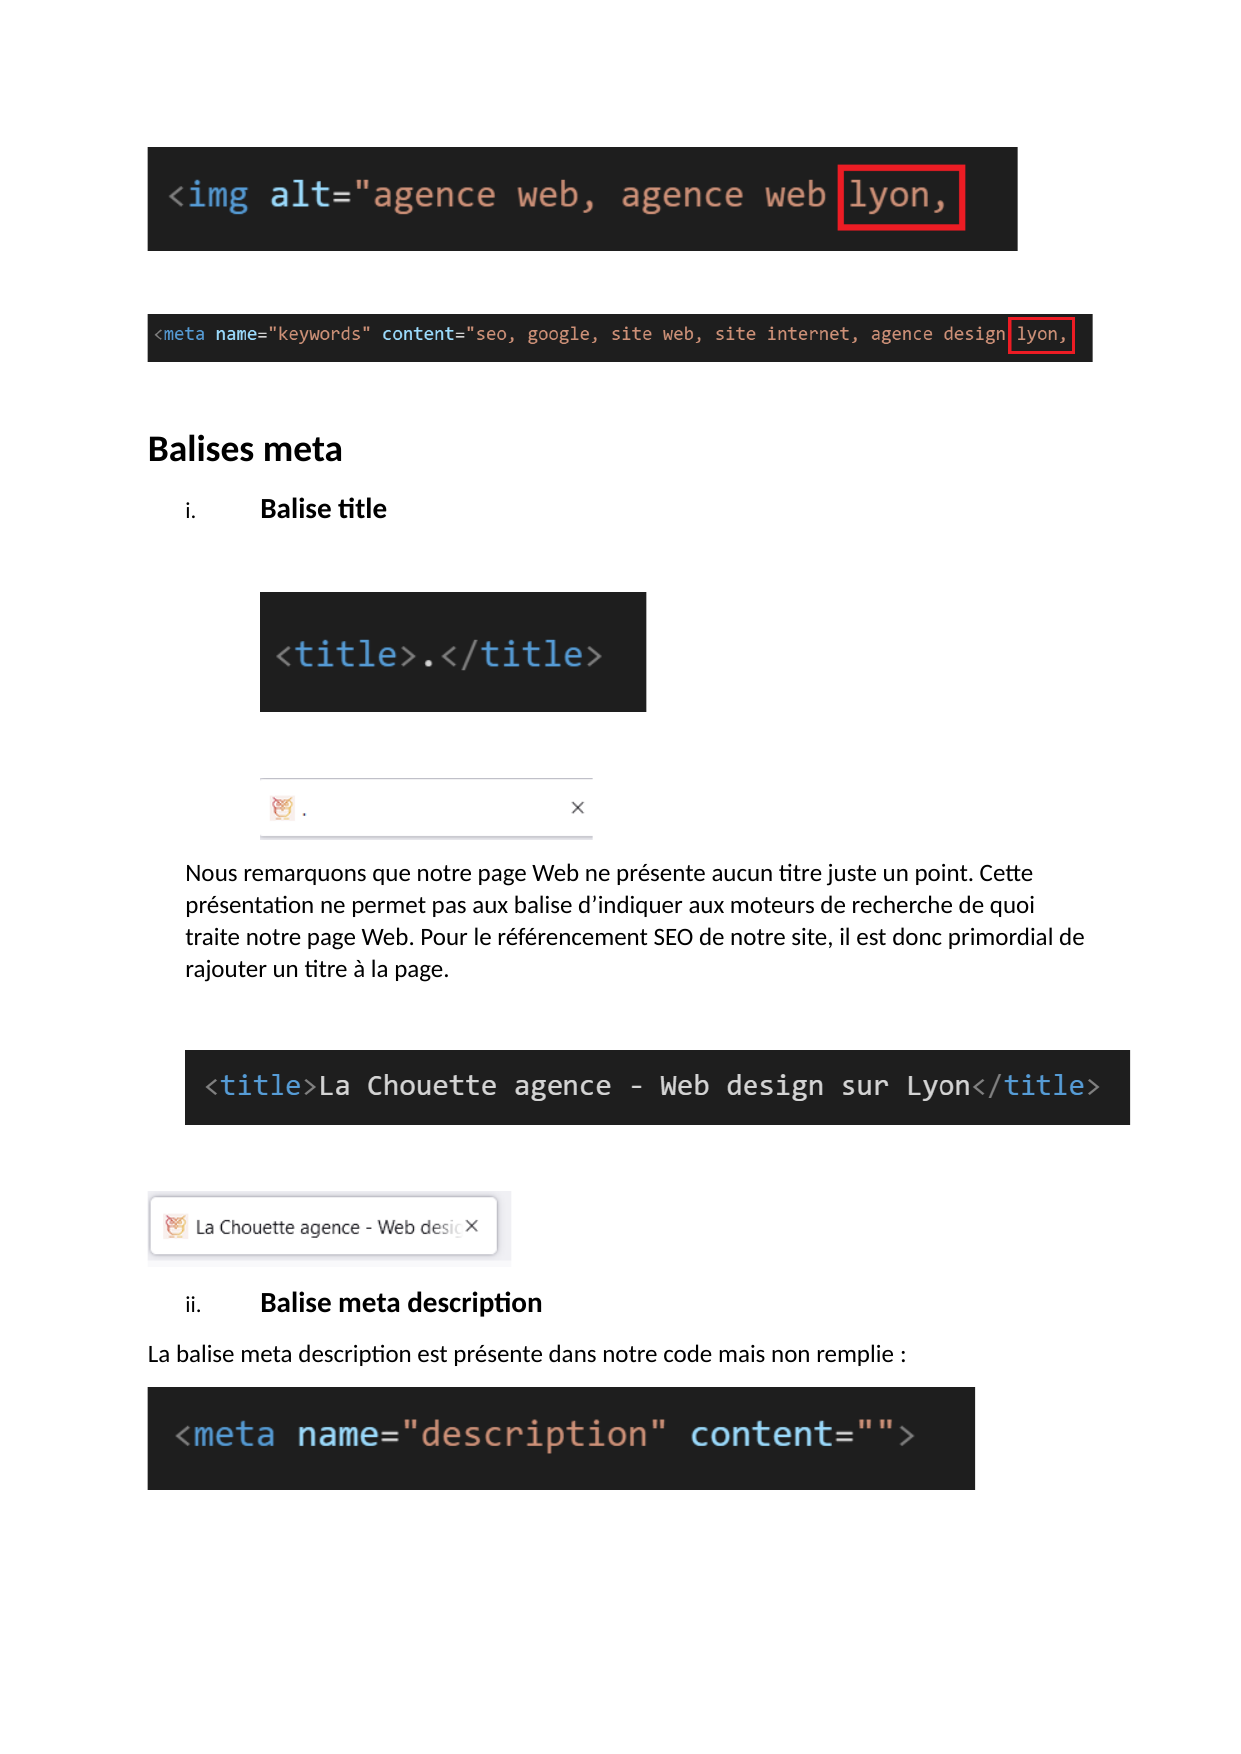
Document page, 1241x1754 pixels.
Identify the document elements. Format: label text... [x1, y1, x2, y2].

text Nous remarquons que notre page Web ne présente aucun titre juste un point. Cette présentation ne permet pas aux balise d’indiquer aux moteurs de recherche de quoi traite notre page Web. Pour le référencement SEO de notre site, il est donc primordial de rajouter un titre à la page. [185, 858, 1093, 984]
text Balises meta [148, 425, 1093, 471]
text La balise meta description est présente dans notre code mais non remplie : [148, 1339, 1093, 1369]
list Balise title [185, 490, 1093, 526]
list Balise meta description [185, 1284, 1093, 1320]
